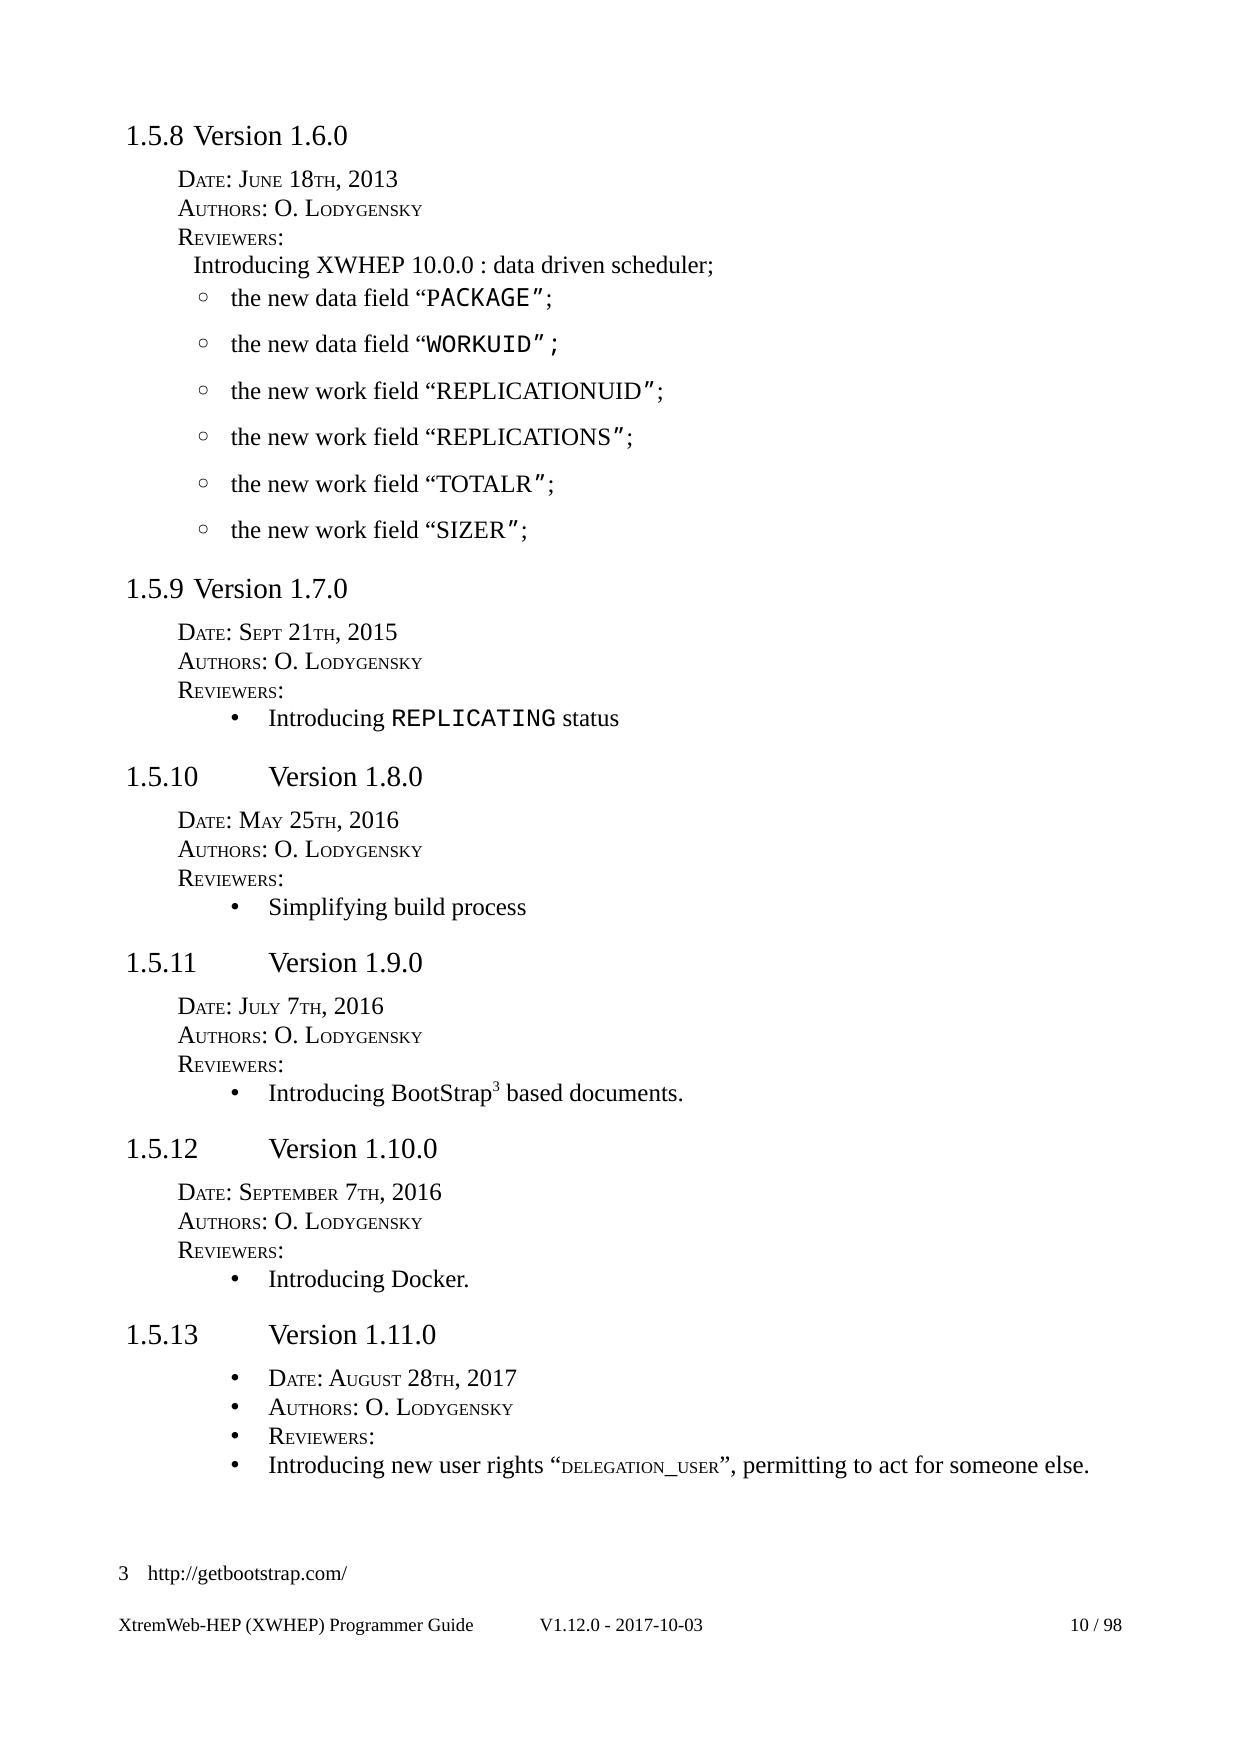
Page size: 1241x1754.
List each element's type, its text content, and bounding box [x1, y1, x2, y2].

subtitle Version 1.6.0 [118, 118, 1122, 152]
list http://getbootstrap.com/ [118, 1561, 1122, 1585]
list the new work field “REPLICATIONS”; [193, 419, 1122, 453]
list the new data field “WORKUID”; [193, 326, 1122, 360]
text Date: May 25th, 2016 [177, 805, 1122, 834]
list the new work field “SIZER”; [193, 512, 1122, 546]
text Authors: O. Lodygensky [177, 834, 1122, 863]
list the new work field “REPLICATIONUID”; [193, 372, 1122, 407]
list Simplifying build process [231, 892, 1122, 920]
text Reviewers: [177, 1049, 1122, 1078]
subtitle Version 1.8.0 [118, 759, 1122, 793]
text Authors: O. Lodygensky [177, 1206, 1122, 1235]
list Authors: O. Lodygensky [231, 1392, 1122, 1421]
text Reviewers: [177, 863, 1122, 892]
text Date: June 18th, 2013 [177, 164, 1122, 193]
list Introducing XWHEP 10.0.0 : data driven scheduler; [156, 250, 1122, 279]
list the new work field “TOTALR”; [193, 466, 1122, 500]
list Introducing BootStrap based documents. [231, 1078, 1122, 1106]
text Authors: O. Lodygensky [177, 646, 1122, 675]
list Date: August 28th, 2017 [231, 1363, 1122, 1392]
subtitle Version 1.9.0 [118, 945, 1122, 979]
text Authors: O. Lodygensky [177, 193, 1122, 222]
list Introducing Docker. [231, 1264, 1122, 1292]
text Reviewers: [177, 675, 1122, 703]
text Reviewers: [177, 1235, 1122, 1264]
list Reviewers: [231, 1421, 1122, 1450]
text Reviewers: [177, 222, 1122, 250]
subtitle Version 1.10.0 [118, 1131, 1122, 1165]
list the new data field “PACKAGE”; [193, 279, 1122, 313]
text Authors: O. Lodygensky [177, 1020, 1122, 1049]
subtitle Version 1.11.0 [118, 1317, 1122, 1351]
text Date: September 7th, 2016 [177, 1177, 1122, 1206]
list Introducing REPLICATING status [231, 703, 1122, 734]
text Date: July 7th, 2016 [177, 991, 1122, 1020]
text Date: Sept 21th, 2015 [177, 617, 1122, 646]
list Introducing new user rights “delegation_user”, permitting to act for someone else. [231, 1450, 1122, 1478]
subtitle Version 1.7.0 [118, 571, 1122, 605]
